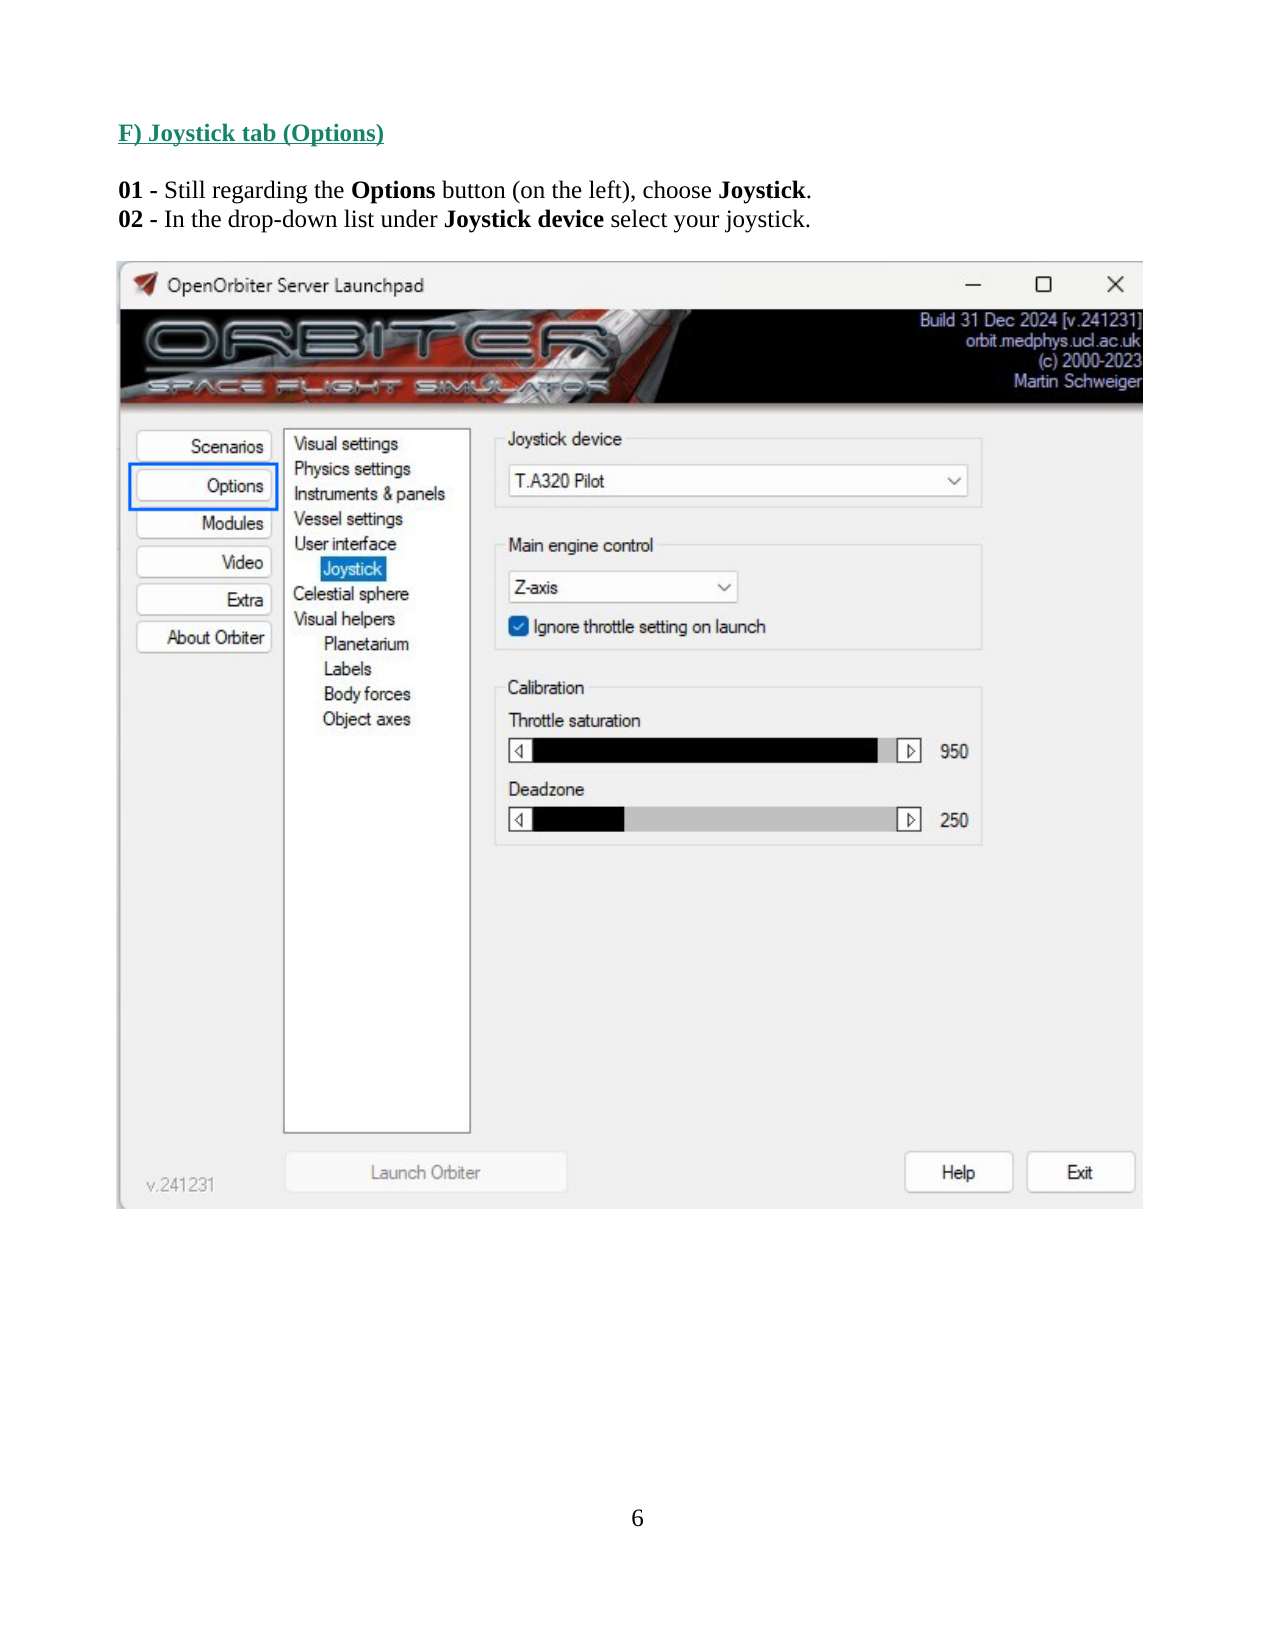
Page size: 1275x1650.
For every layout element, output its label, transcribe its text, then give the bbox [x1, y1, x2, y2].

text 01 - Still regarding the Options button (on the left), choose Joystick. [118, 176, 1157, 204]
text 02 - In the drop-down list under Joystick device select your joystick. [118, 204, 1157, 233]
text F) Joystick tab (Options) [118, 118, 1157, 147]
picture [116, 261, 1143, 1209]
